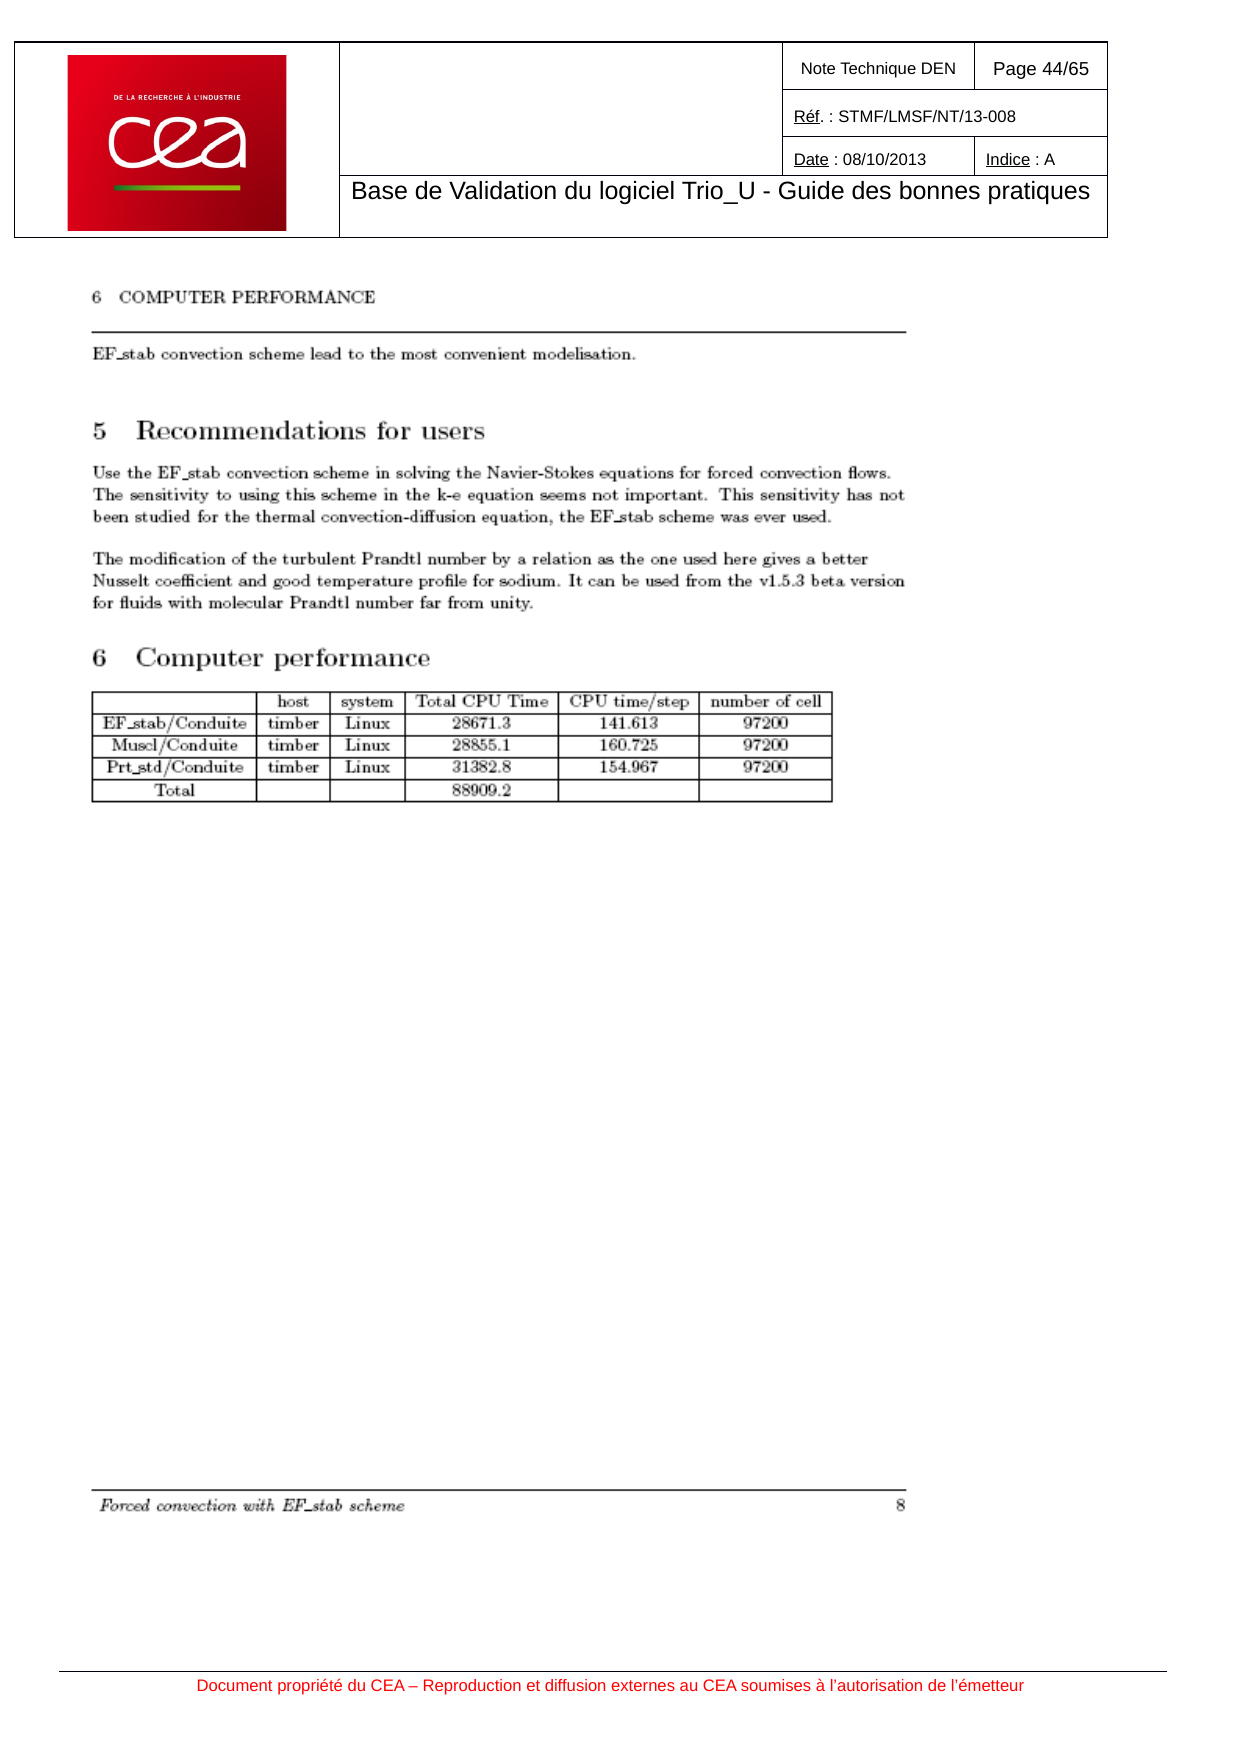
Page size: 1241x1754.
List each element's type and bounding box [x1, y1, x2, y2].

picture [59, 266, 966, 1524]
picture [67, 55, 287, 231]
